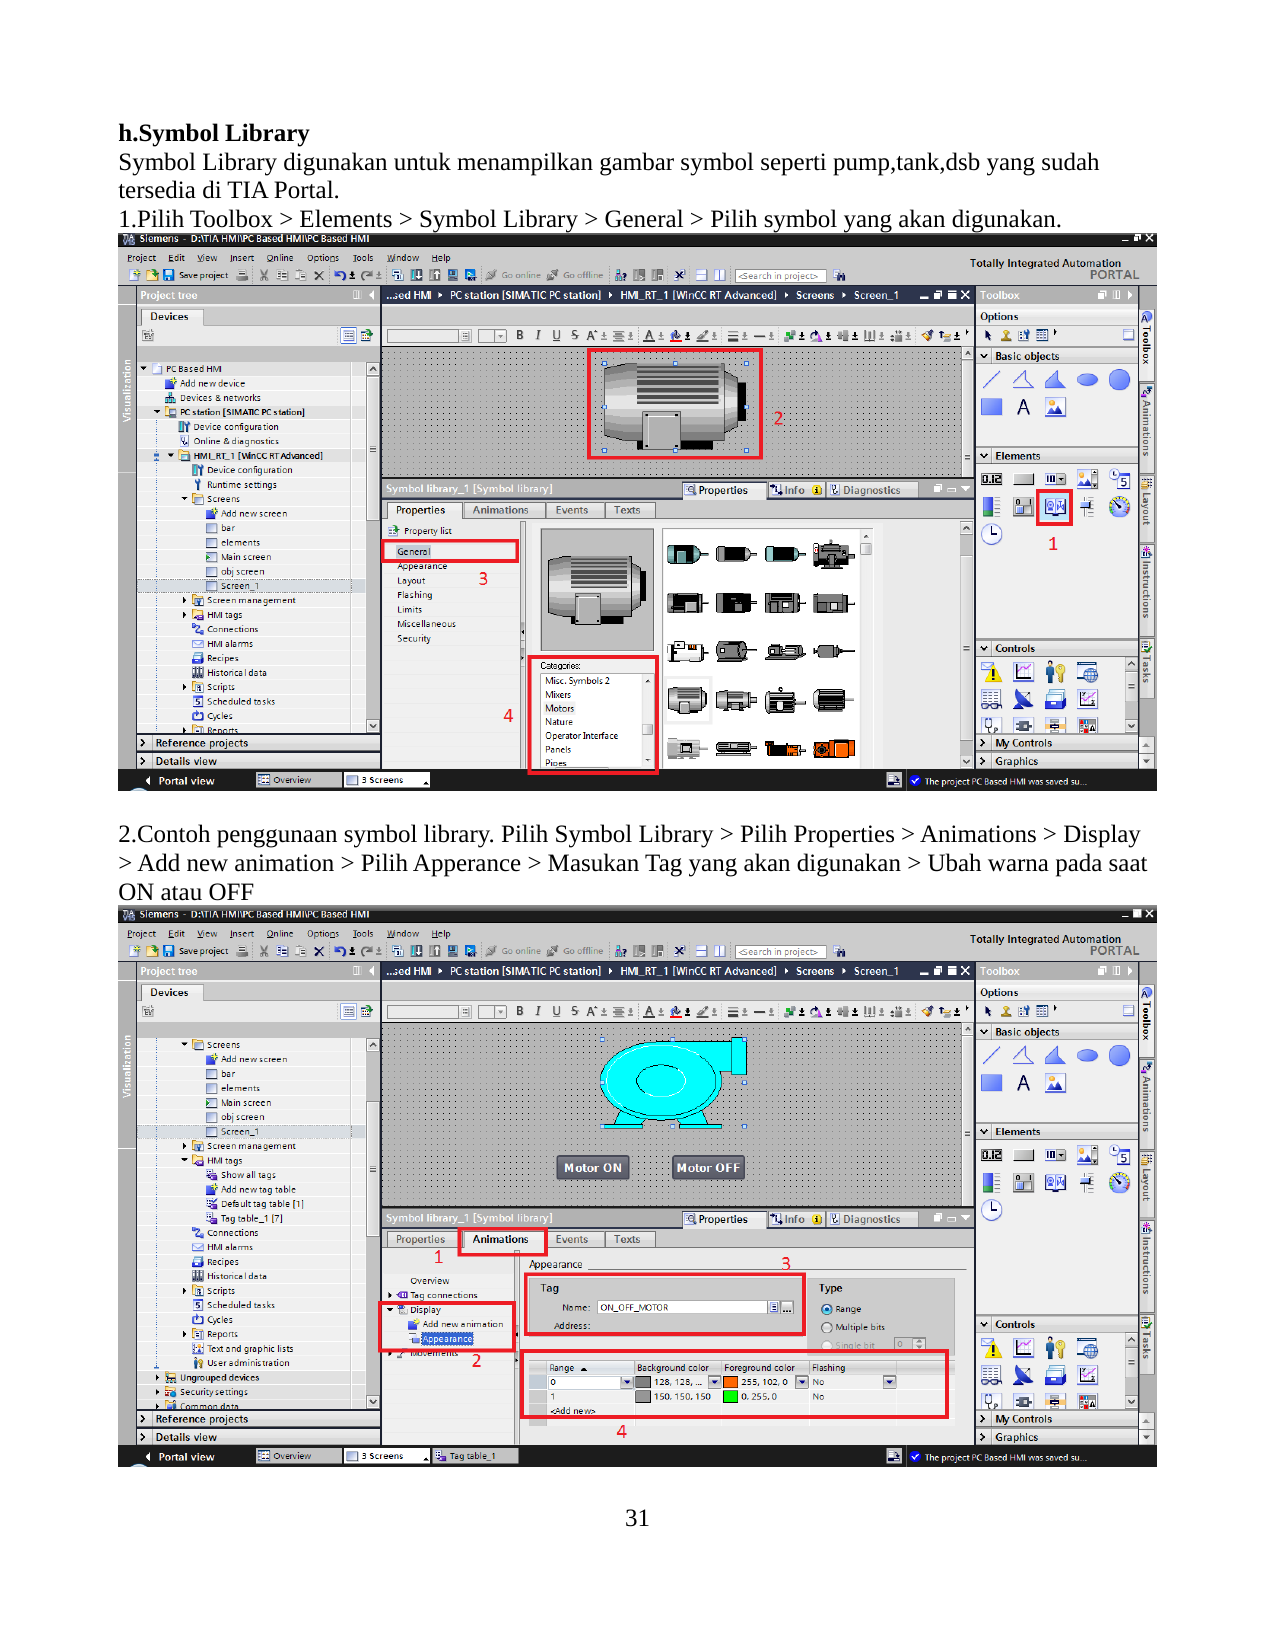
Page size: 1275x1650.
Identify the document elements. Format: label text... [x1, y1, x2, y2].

picture [118, 905, 1157, 1467]
picture [118, 233, 1157, 791]
text Symbol Library digunakan untuk menampilkan gambar symbol seperti pump,tank,dsb yang sudah tersedia di TIA Portal. [118, 147, 1157, 204]
text h.Symbol Library [118, 118, 1157, 147]
text 2.Contoh penggunaan symbol library. Pilih Symbol Library > Pilih Properties > Animations > Display > Add new animation > Pilih Apperance > Masukan Tag yang akan digunakan > Ubah warna pada saat ON atau OFF [118, 819, 1157, 905]
text 1.Pilih Toolbox > Elements > Symbol Library > General > Pilih symbol yang akan digunakan. [118, 204, 1157, 233]
